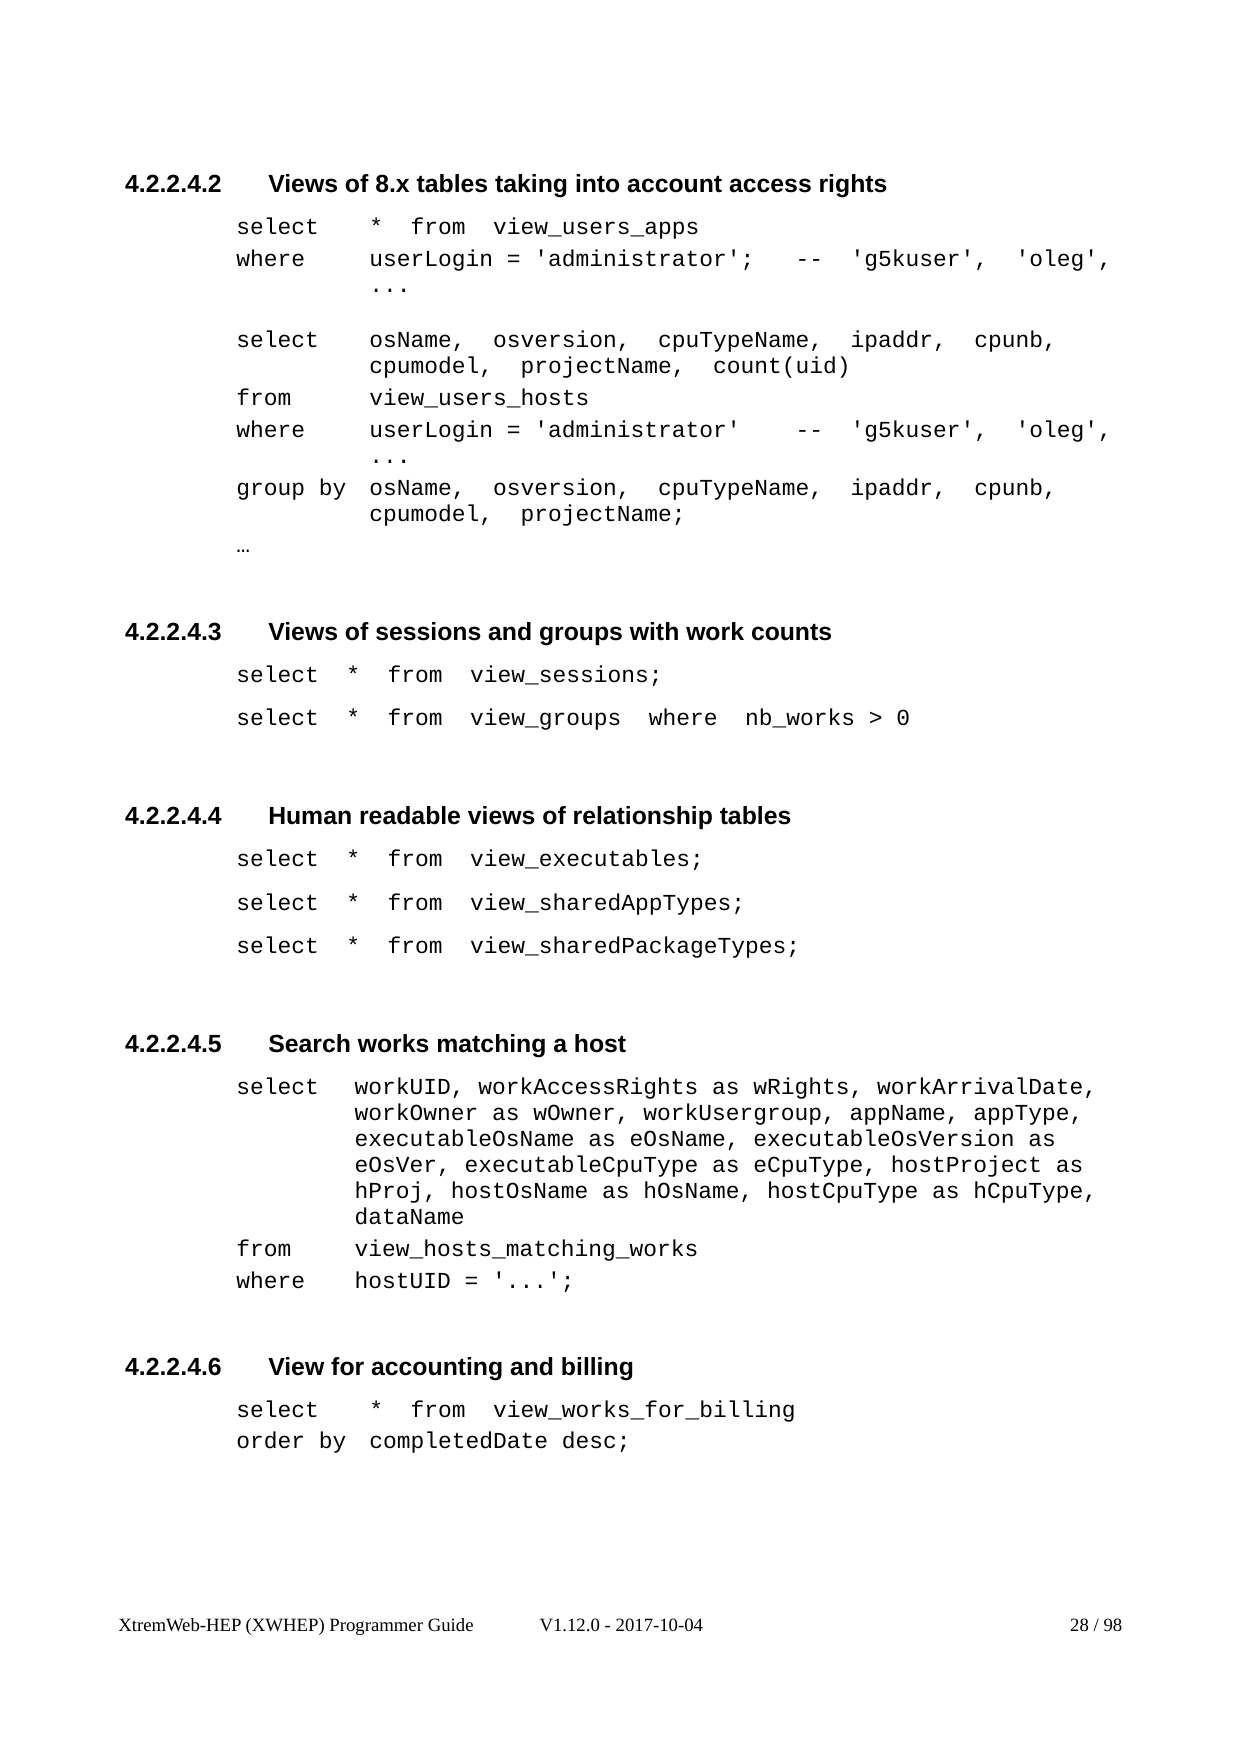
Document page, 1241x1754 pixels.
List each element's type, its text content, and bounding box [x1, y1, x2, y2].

text select * from view_executables; [236, 847, 1122, 873]
text select * from view_sharedPackageTypes; [236, 935, 1122, 961]
text from view_hosts_matching_works [236, 1237, 1122, 1263]
text select * from view_sharedAppTypes; [236, 891, 1122, 917]
text select * from view_users_apps [236, 215, 1122, 241]
subtitle Human readable views of relationship tables [118, 801, 1122, 830]
text select * from view_works_for_billing [236, 1398, 1122, 1424]
text … [236, 534, 1122, 560]
text select workUID, workAccessRights as wRights, workArrivalDate, workOwner as wOwner, workUsergroup, appName, appType, executableOsName as eOsName, executableOsVersion as eOsVer, executableCpuType as eCpuType, hostProject as hProj, hostOsName as hOsName, hostCpuType as hCpuType, dataName [236, 1076, 1122, 1231]
text from view_users_hosts [236, 386, 1122, 412]
text order by completedDate desc; [236, 1430, 1122, 1456]
text select * from view_groups where nb_works > 0 [236, 707, 1122, 732]
subtitle Views of 8.x tables taking into account access rights [118, 169, 1122, 198]
subtitle Search works matching a host [118, 1029, 1122, 1058]
text group by osName, osversion, cpuTypeName, ipaddr, cpunb, cpumodel, projectName; [236, 476, 1122, 528]
text where userLogin = 'administrator' -- 'g5kuser', 'oleg', ... [236, 418, 1122, 470]
text where userLogin = 'administrator'; -- 'g5kuser', 'oleg', ... [236, 247, 1122, 299]
subtitle View for accounting and billing [118, 1352, 1122, 1380]
text where hostUID = '...'; [236, 1269, 1122, 1295]
text select * from view_sessions; [236, 663, 1122, 689]
subtitle Views of sessions and groups with work counts [118, 617, 1122, 645]
text select osName, osversion, cpuTypeName, ipaddr, cpunb, cpumodel, projectName, count(uid) [236, 328, 1122, 380]
